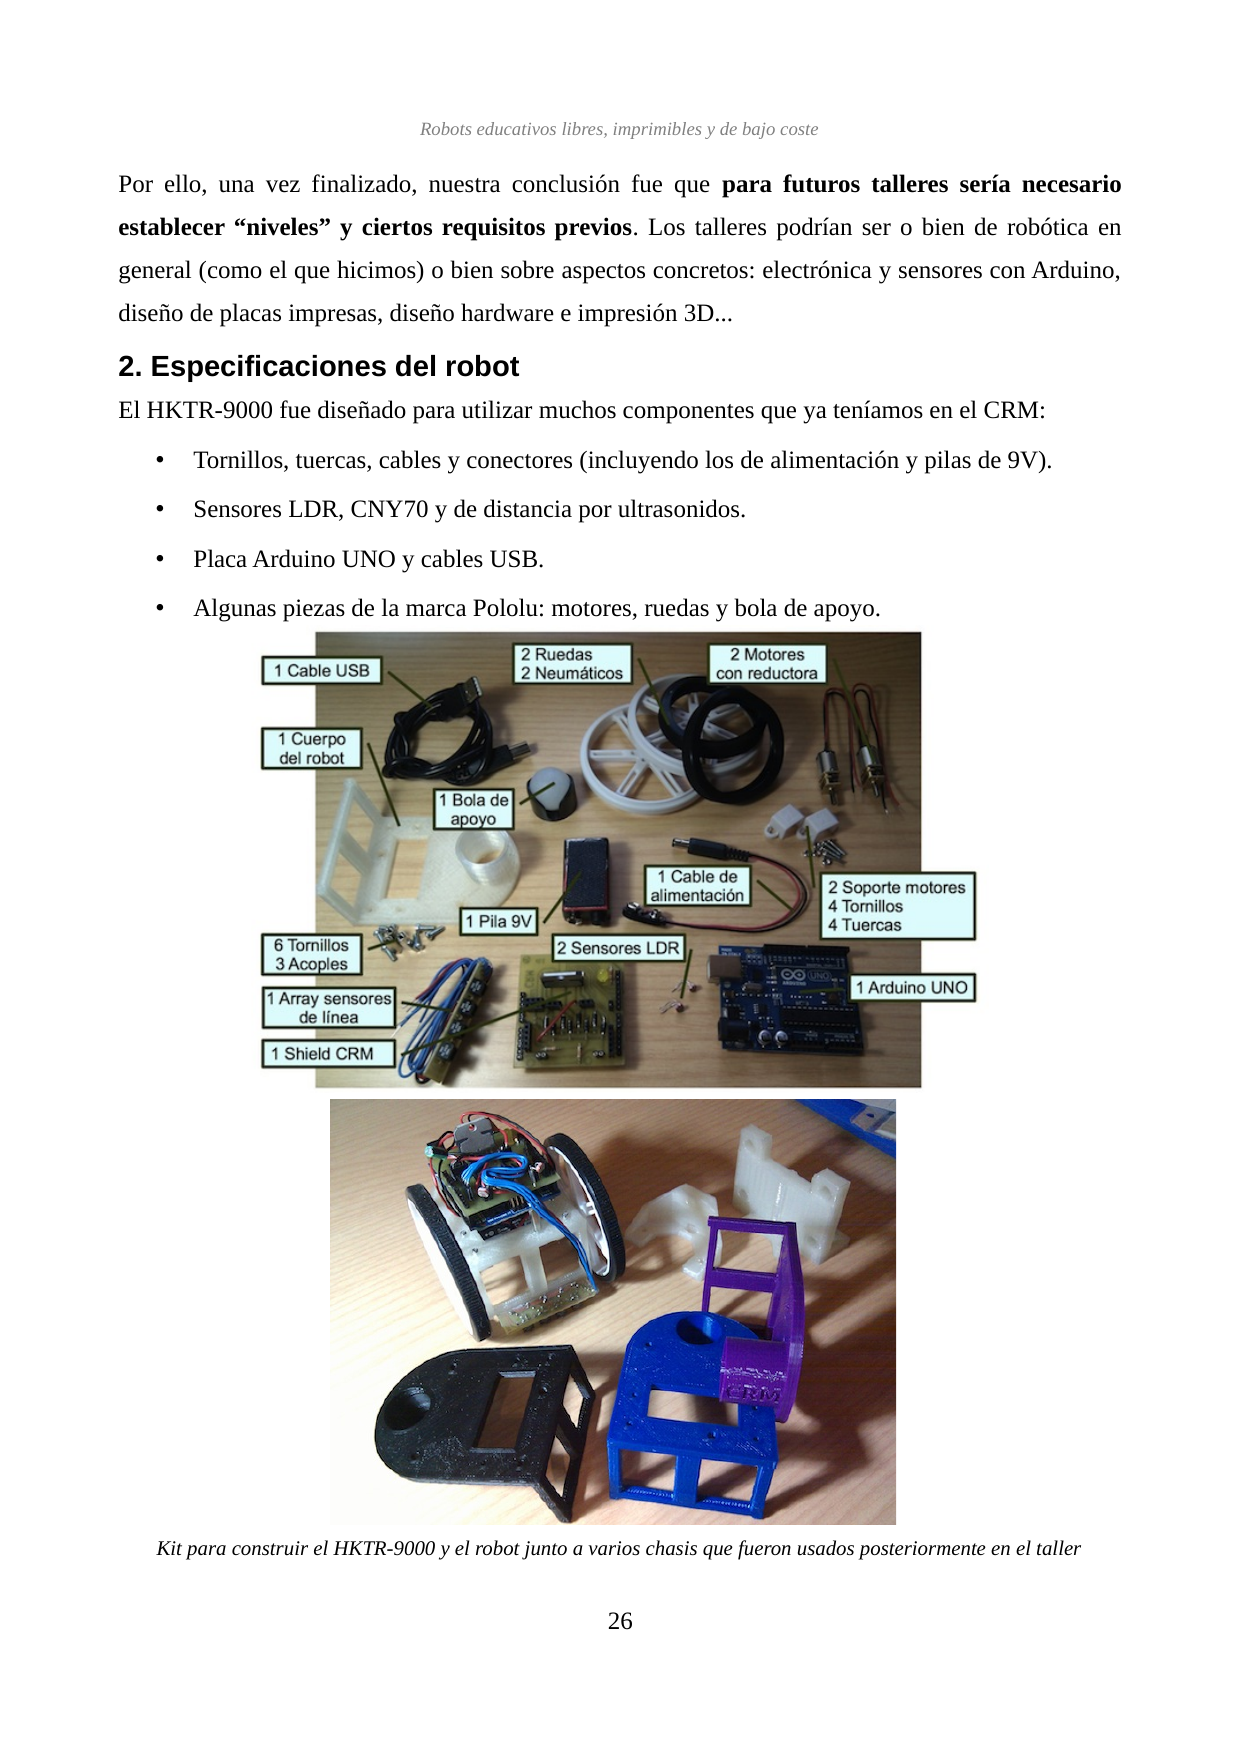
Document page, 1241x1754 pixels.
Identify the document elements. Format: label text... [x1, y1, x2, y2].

list Sensores LDR, CNY70 y de distancia por ultrasonidos. [156, 494, 1122, 523]
list Tornillos, tuercas, cables y conectores (incluyendo los de alimentación y pilas de 9V). [156, 445, 1122, 473]
text Por ello, una vez finalizado, nuestra conclusión fue que para futuros talleres sería necesario establecer “niveles” y ciertos requisitos previos. Los talleres podrían ser o bien de robótica en general (como el que hicimos) o bien sobre aspectos concretos: electrónica y sensores con Arduino, diseño de placas impresas, diseño hardware e impresión 3D... [118, 169, 1122, 327]
picture [330, 1099, 897, 1525]
text Kit para construir el HKTR-9000 y el robot junto a varios chasis que fueron usados posteriormente en el taller [118, 643, 1122, 1560]
list Algunas piezas de la marca Pololu: motores, ruedas y bola de apoyo. [156, 593, 1122, 622]
subtitle 2. Especificaciones del robot [118, 349, 1122, 383]
picture [251, 625, 989, 1093]
list Placa Arduino UNO y cables USB. [156, 544, 1122, 573]
text El HKTR-9000 fue diseñado para utilizar muchos componentes que ya teníamos en el CRM: [118, 395, 1122, 424]
